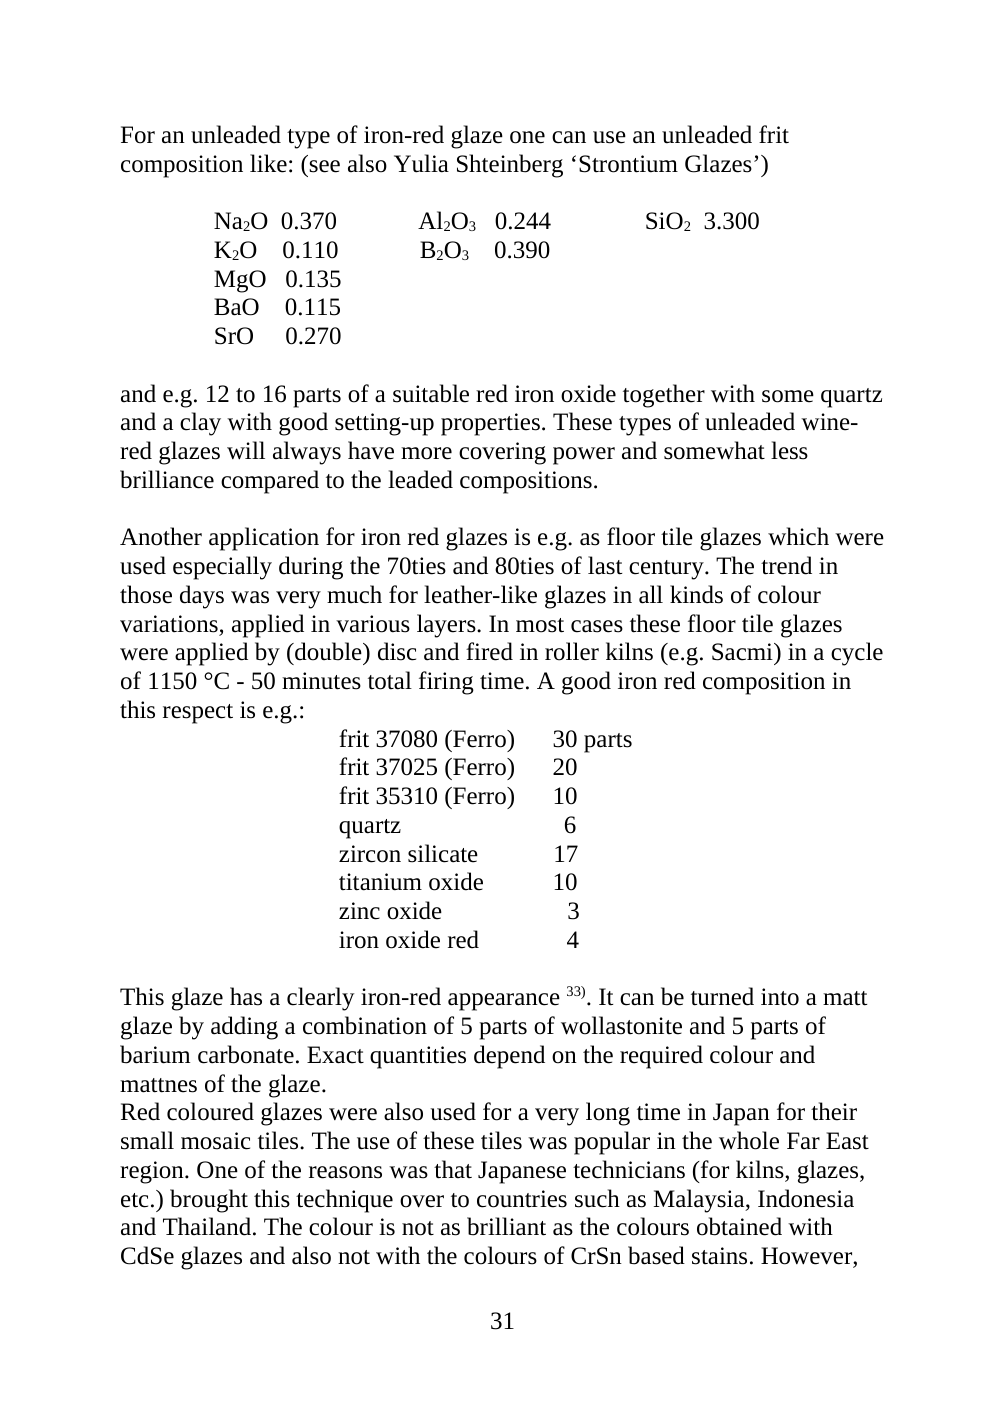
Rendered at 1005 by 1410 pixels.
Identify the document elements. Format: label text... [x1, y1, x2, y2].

text titanium oxide 10 [176, 867, 885, 896]
text MgO 0.135 [176, 264, 885, 292]
text K2O 0.110 B2O3 0.390 [176, 235, 885, 264]
text For an unleaded type of iron-red glaze one can use an unleaded frit composition like: (see also Yulia Shteinberg ‘Strontium Glazes’) [120, 120, 885, 177]
text SrO 0.270 [176, 321, 885, 350]
text zircon silicate 17 [176, 839, 885, 867]
text BaO 0.115 [176, 292, 885, 321]
text iron oxide red 4 [176, 925, 885, 954]
text Another application for iron red glazes is e.g. as floor tile glazes which were used especially during the 70ties and 80ties of last century. The trend in those days was very much for leather-like glazes in all kinds of colour variations, applied in various layers. In most cases these floor tile glazes were applied by (double) disc and fired in roller kilns (e.g. Sacmi) in a cycle of 1150 °C - 50 minutes total firing time. A good iron red composition in this respect is e.g.: [120, 522, 885, 724]
text frit 35310 (Ferro) 10 [176, 781, 885, 810]
text quartz 6 [176, 810, 885, 839]
text Na2O 0.370 Al2O3 0.244 SiO2 3.300 [176, 206, 885, 235]
text Red coloured glazes were also used for a very long time in Japan for their small mosaic tiles. The use of these tiles was popular in the whole Far East region. One of the reasons was that Japanese technicians (for kilns, glazes, etc.) brought this technique over to countries such as Malaysia, Indonesia and Thailand. The colour is not as brilliant as the colours obtained with CdSe glazes and also not with the colours of CrSn based stains. However, [120, 1097, 885, 1270]
text frit 37080 (Ferro) 30 parts [176, 724, 885, 752]
text and e.g. 12 to 16 parts of a suitable red iron oxide together with some quartz and a clay with good setting-up properties. These types of unleaded wine-red glazes will always have more covering power and somewhat less brilliance compared to the leaded compositions. [120, 379, 885, 494]
text zinc oxide 3 [176, 896, 885, 925]
text frit 37025 (Ferro) 20 [176, 752, 885, 781]
text This glaze has a clearly iron-red appearance 33). It can be turned into a matt glaze by adding a combination of 5 parts of wollastonite and 5 parts of barium carbonate. Exact quantities depend on the required colour and mattnes of the glaze. [120, 982, 885, 1097]
